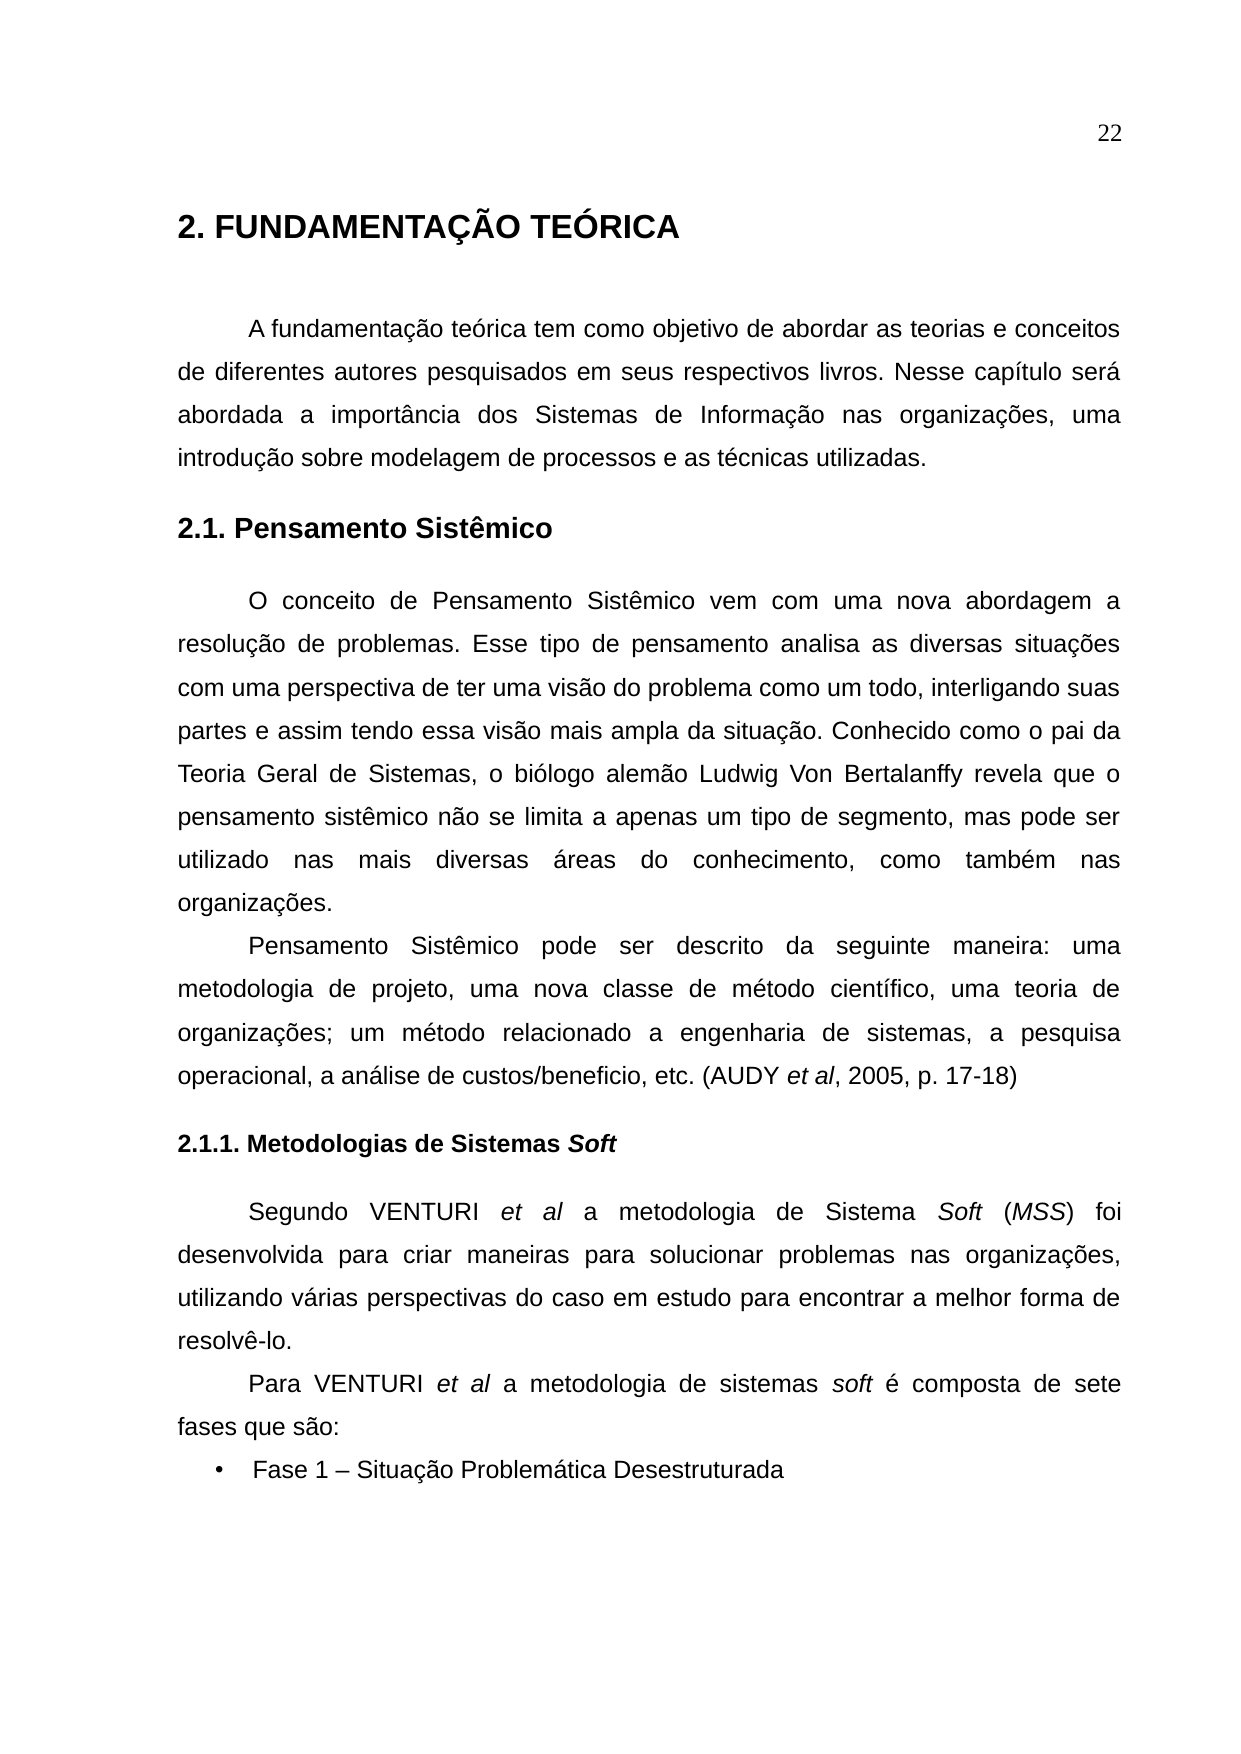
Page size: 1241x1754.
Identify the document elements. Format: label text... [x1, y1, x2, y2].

text Pensamento Sistêmico pode ser descrito da seguinte maneira: uma metodologia de projeto, uma nova classe de método científico, uma teoria de organizações; um método relacionado a engenharia de sistemas, a pesquisa operacional, a análise de custos/beneficio, etc. (AUDY et al, 2005, p. 17-18) [177, 931, 1122, 1089]
text Segundo VENTURI et al a metodologia de Sistema Soft (MSS) foi desenvolvida para criar maneiras para solucionar problemas nas organizações, utilizando várias perspectivas do caso em estudo para encontrar a melhor forma de resolvê-lo. [177, 1196, 1122, 1354]
subtitle 2.1. Pensamento Sistêmico [177, 511, 1122, 545]
text A fundamentação teórica tem como objetivo de abordar as teorias e conceitos de diferentes autores pesquisados em seus respectivos livros. Nesse capítulo será abordada a importância dos Sistemas de Informação nas organizações, uma introdução sobre modelagem de processos e as técnicas utilizadas. [177, 314, 1122, 472]
list Fase 1 – Situação Problemática Desestruturada [215, 1455, 1122, 1484]
subtitle 2. Fundamentação Teórica [177, 207, 1122, 245]
text O conceito de Pensamento Sistêmico vem com uma nova abordagem a resolução de problemas. Esse tipo de pensamento analisa as diversas situações com uma perspectiva de ter uma visão do problema como um todo, interligando suas partes e assim tendo essa visão mais ampla da situação. Conhecido como o pai da Teoria Geral de Sistemas, o biólogo alemão Ludwig Von Bertalanffy revela que o pensamento sistêmico não se limita a apenas um tipo de segmento, mas pode ser utilizado nas mais diversas áreas do conhecimento, como também nas organizações. [177, 586, 1122, 917]
text Para VENTURI et al a metodologia de sistemas soft é composta de sete fases que são: [177, 1369, 1122, 1441]
subtitle 2.1.1. Metodologias de Sistemas Soft [177, 1128, 1122, 1157]
